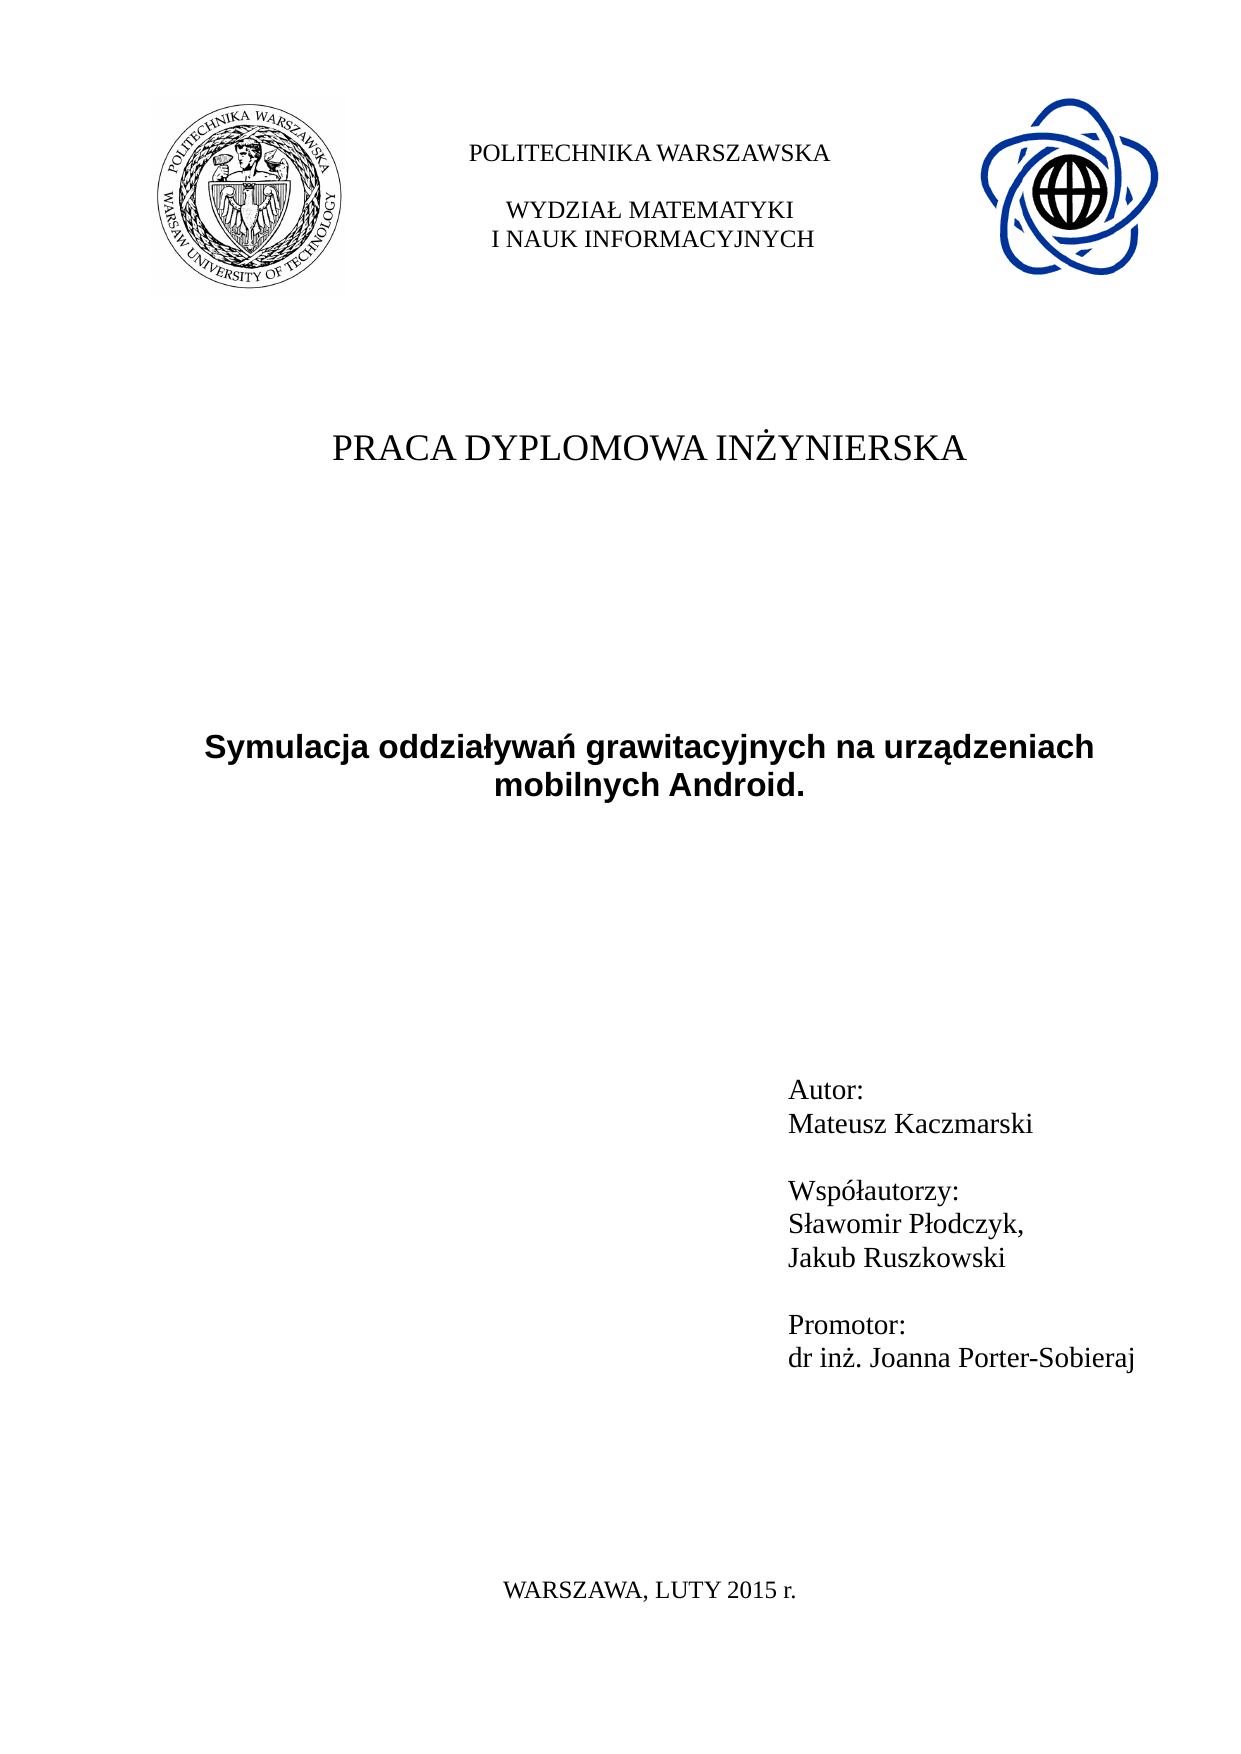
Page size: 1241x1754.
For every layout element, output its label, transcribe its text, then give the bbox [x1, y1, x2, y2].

picture [149, 96, 348, 296]
text dr inż. Joanna Porter-Sobieraj [788, 1341, 1152, 1374]
text Symulacja oddziaływań grawitacyjnych na urządzeniach mobilnych Android. [148, 727, 1152, 804]
picture [977, 95, 1161, 280]
text WARSZAWA, LUTY 2015 r. [148, 1575, 1152, 1604]
text WYDZIAŁ MATEMATYKI I NAUK INFORMACYJNYCH [349, 195, 975, 253]
text PRACA DYPLOMOWA INŻYNIERSKA [148, 425, 1152, 468]
text Mateusz Kaczmarski [788, 1106, 1152, 1139]
text POLITECHNIKA WARSZAWSKA [349, 138, 975, 166]
text Promotor: [788, 1307, 1152, 1341]
text Sławomir Płodczyk, [788, 1206, 1152, 1240]
text Autor: [788, 1072, 1152, 1106]
text Współautorzy: [788, 1173, 1152, 1206]
text Jakub Ruszkowski [788, 1240, 1152, 1273]
